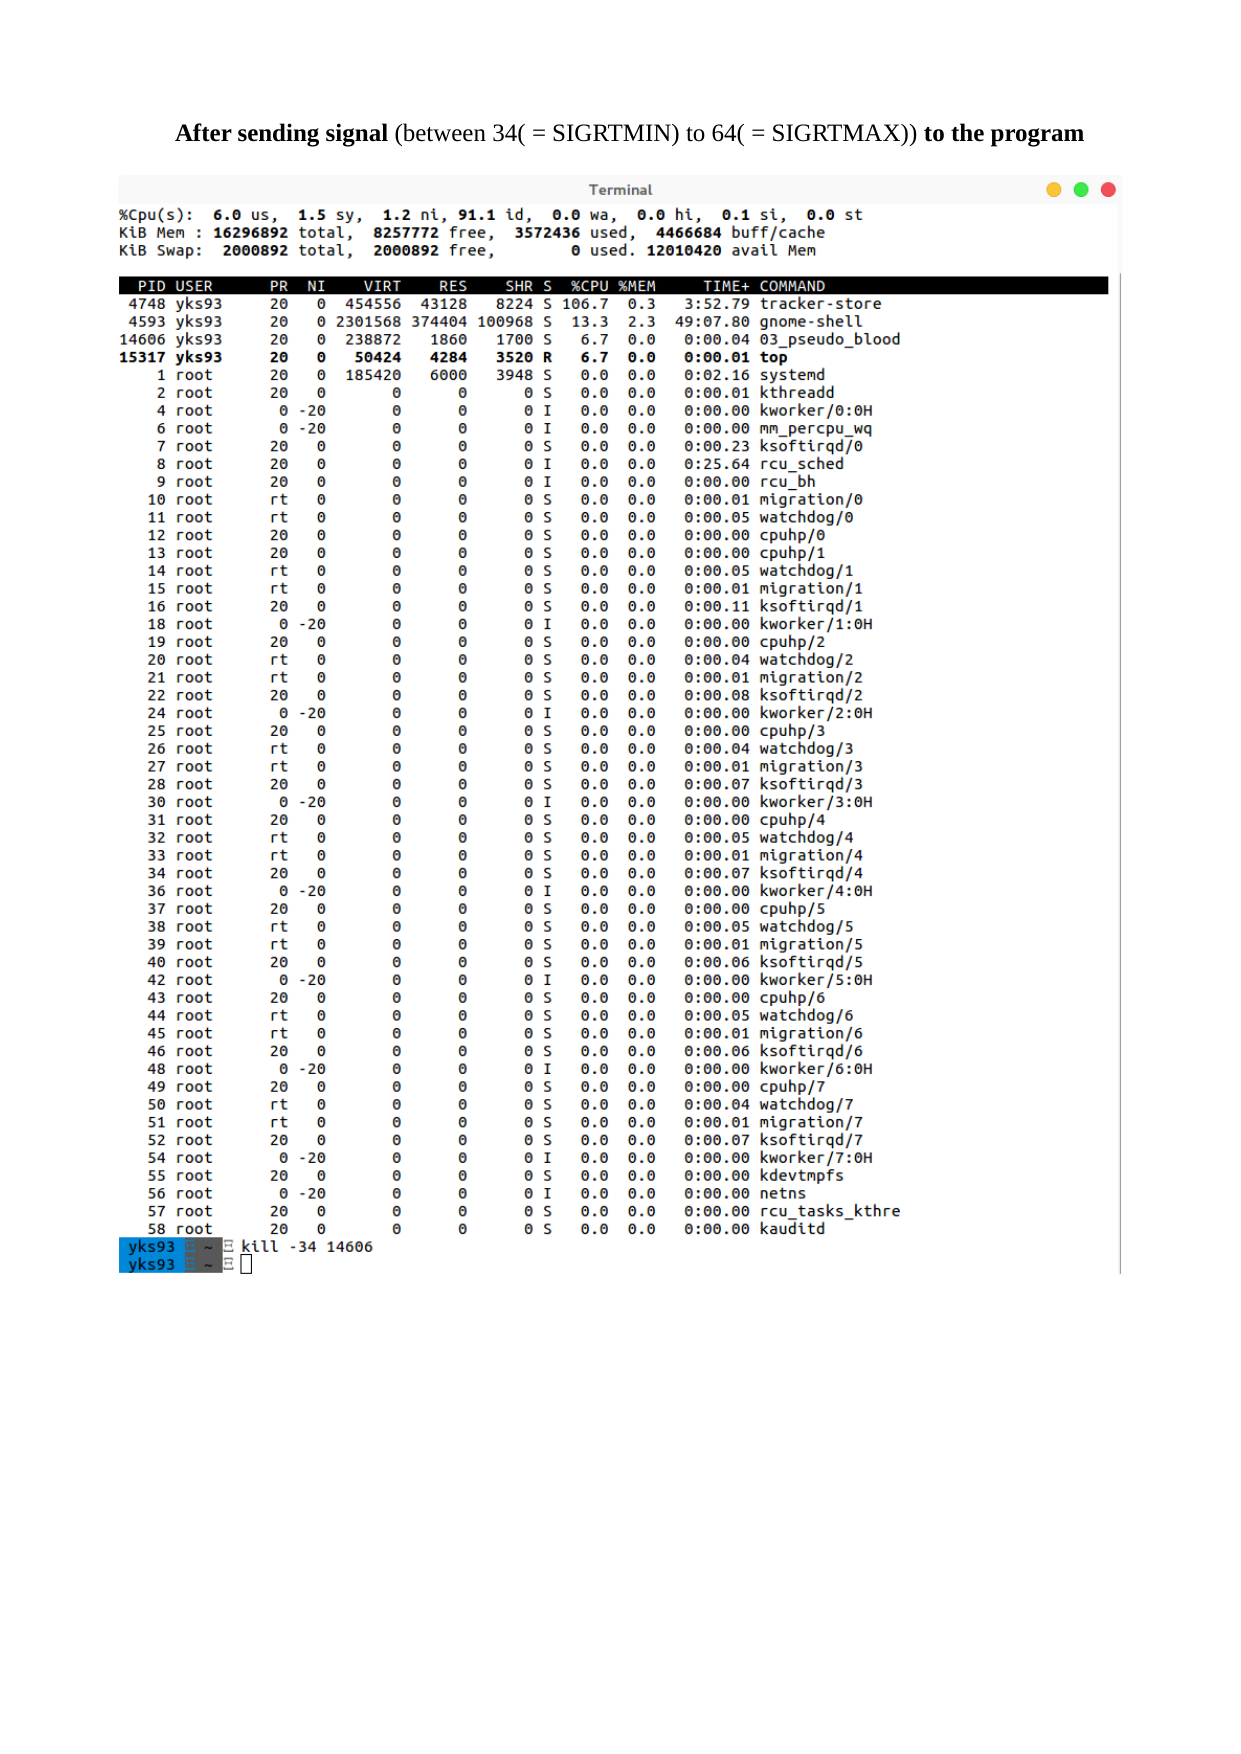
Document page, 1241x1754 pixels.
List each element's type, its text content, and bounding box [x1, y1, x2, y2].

picture [118, 175, 1123, 1276]
text After sending signal (between 34( = SIGRTMIN) to 64( = SIGRTMAX)) to the program [118, 118, 1122, 147]
